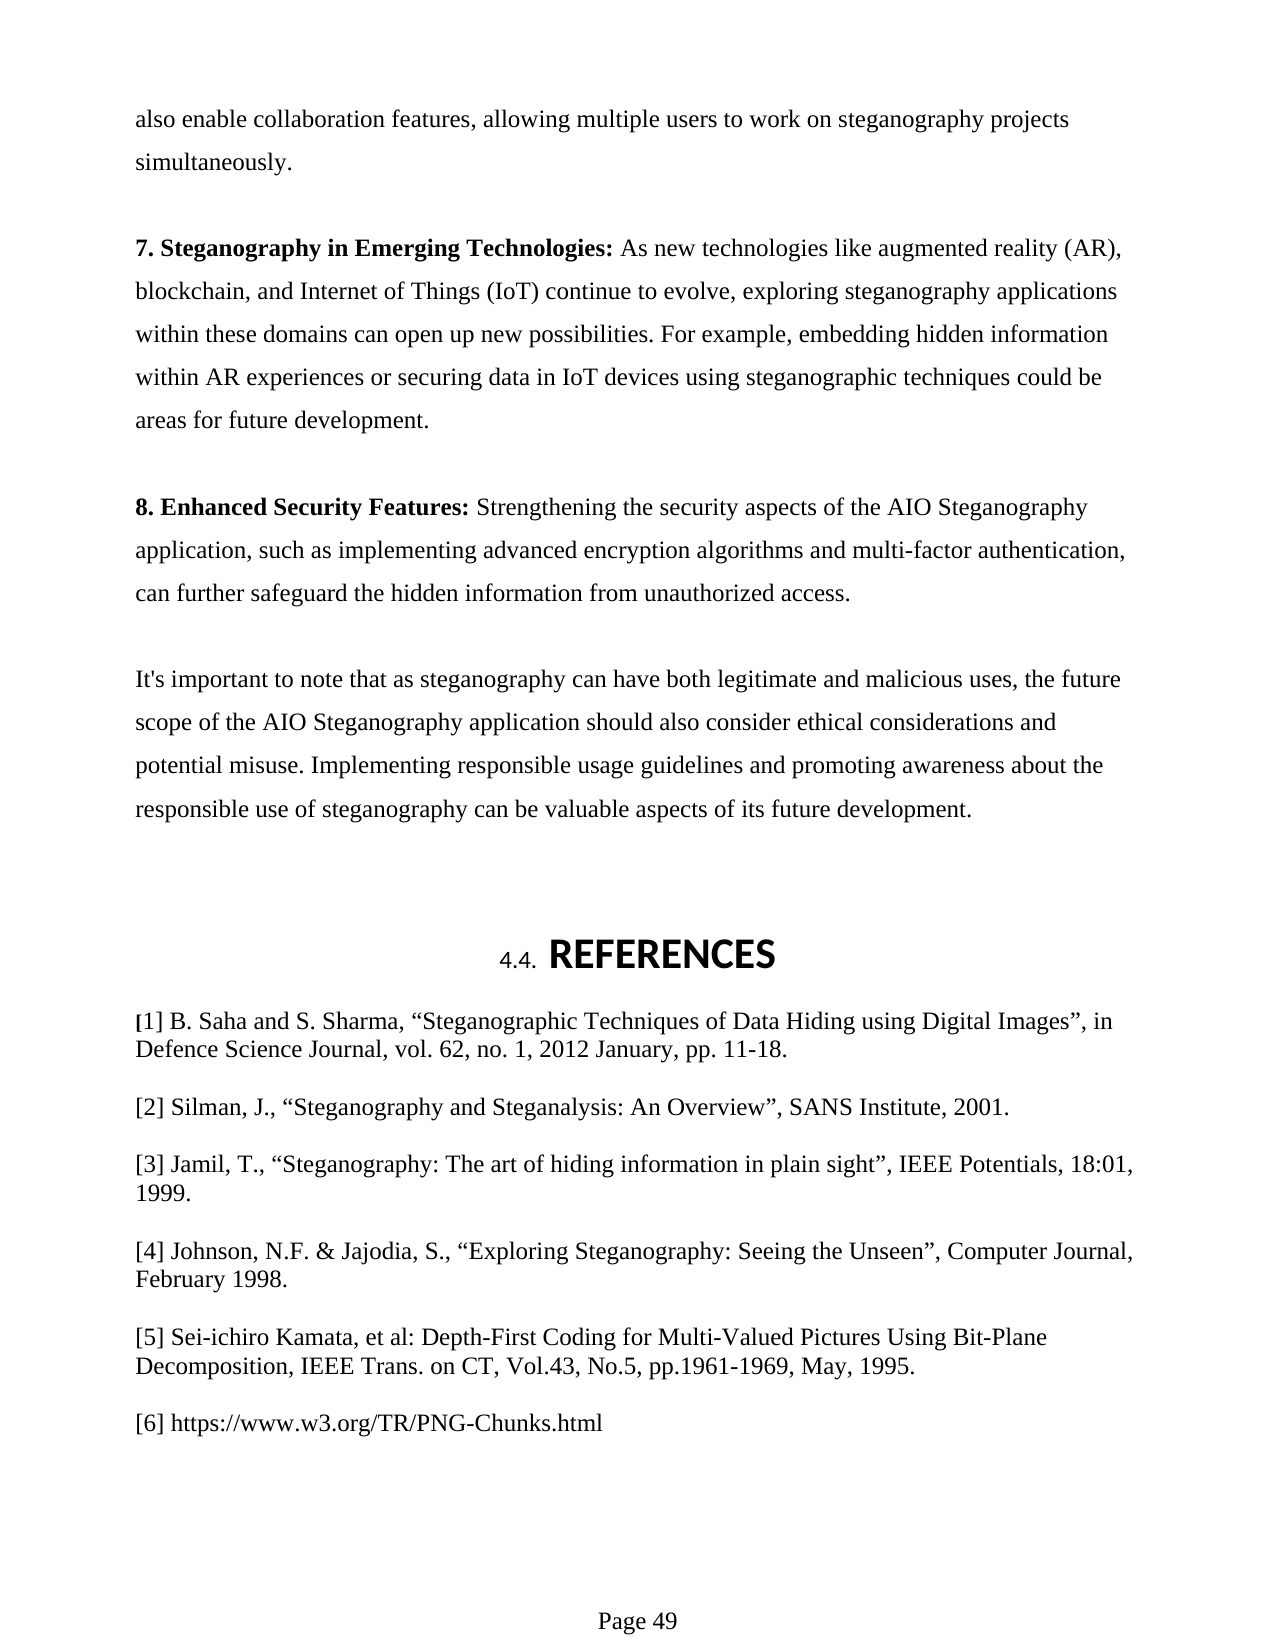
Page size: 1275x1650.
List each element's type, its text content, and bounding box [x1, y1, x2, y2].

text [1] B. Saha and S. Sharma, “Steganographic Techniques of Data Hiding using Digital Images”, in Defence Science Journal, vol. 62, no. 1, 2012 January, pp. 11-18. [135, 1006, 1140, 1063]
text 4.4. REFERENCES [135, 926, 1140, 979]
text [6] https://www.w3.org/TR/PNG-Chunks.html [135, 1408, 1140, 1437]
text 8. Enhanced Security Features: Strengthening the security aspects of the AIO Steganography application, such as implementing advanced encryption algorithms and multi-factor authentication, can further safeguard the hidden information from unauthorized access. [135, 492, 1140, 607]
text 7. Steganography in Emerging Technologies: As new technologies like augmented reality (AR), blockchain, and Internet of Things (IoT) continue to evolve, exploring steganography applications within these domains can open up new possibilities. For example, embedding hidden information within AR experiences or securing data in IoT devices using steganographic techniques could be areas for future development. [135, 233, 1140, 434]
text also enable collaboration features, allowing multiple users to work on steganography projects simultaneously. [135, 104, 1140, 176]
text It's important to note that as steganography can have both legitimate and malicious uses, the future scope of the AIO Steganography application should also consider ethical considerations and potential misuse. Implementing responsible usage guidelines and promoting awareness about the responsible use of steganography can be valuable aspects of its future development. [135, 664, 1140, 822]
text [3] Jamil, T., “Steganography: The art of hiding information in plain sight”, IEEE Potentials, 18:01, 1999. [135, 1149, 1140, 1207]
text [4] Johnson, N.F. & Jajodia, S., “Exploring Steganography: Seeing the Unseen”, Computer Journal, February 1998. [135, 1236, 1140, 1293]
text [5] Sei-ichiro Kamata, et al: Depth-First Coding for Multi-Valued Pictures Using Bit-Plane Decomposition, IEEE Trans. on CT, Vol.43, No.5, pp.1961-1969, May, 1995. [135, 1322, 1140, 1379]
text [2] Silman, J., “Steganography and Steganalysis: An Overview”, SANS Institute, 2001. [135, 1092, 1140, 1121]
